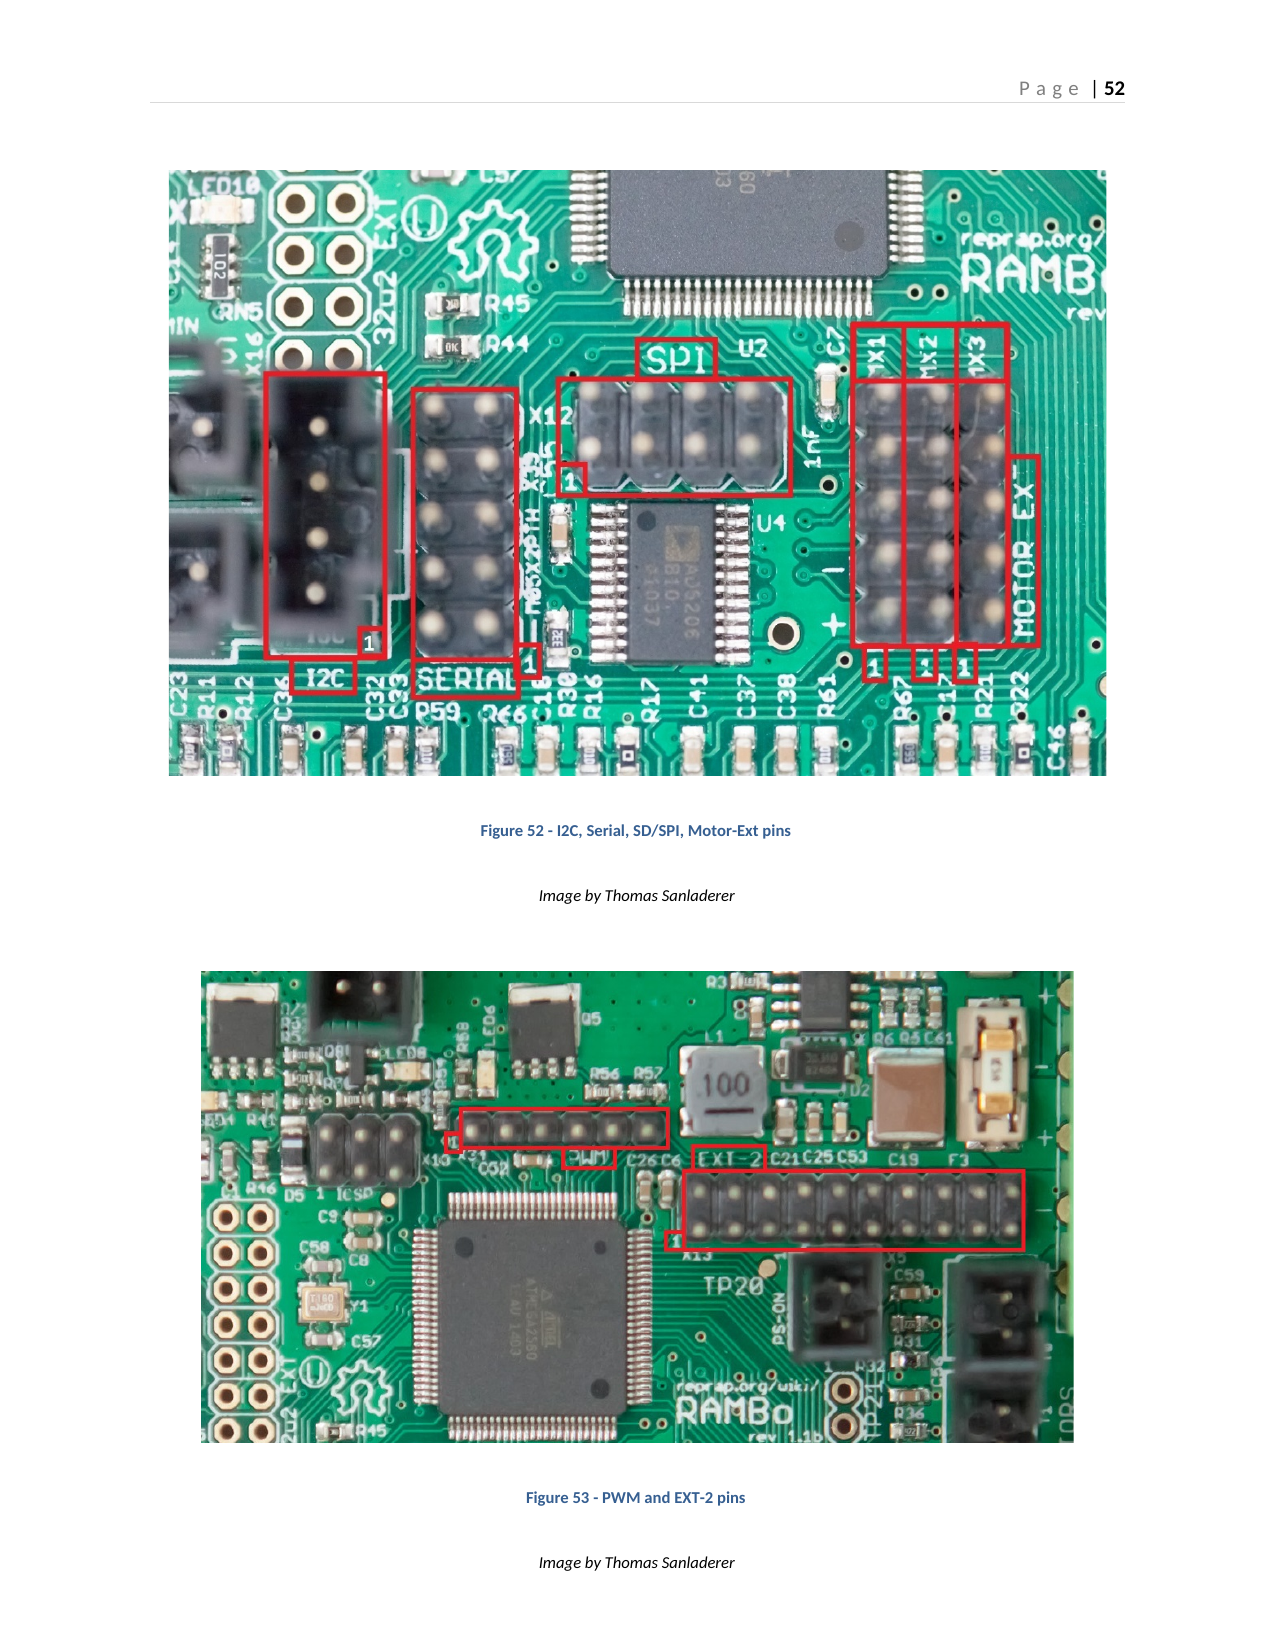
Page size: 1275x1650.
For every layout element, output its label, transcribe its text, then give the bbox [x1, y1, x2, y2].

text Figure 53 - PWM and EXT-2 pins [150, 1487, 1125, 1508]
text Image by Thomas Sanladerer [150, 885, 1125, 906]
text Figure 52 - I2C, Serial, SD/SPI, Motor-Ext pins [150, 820, 1125, 841]
text Image by Thomas Sanladerer [150, 1552, 1125, 1573]
